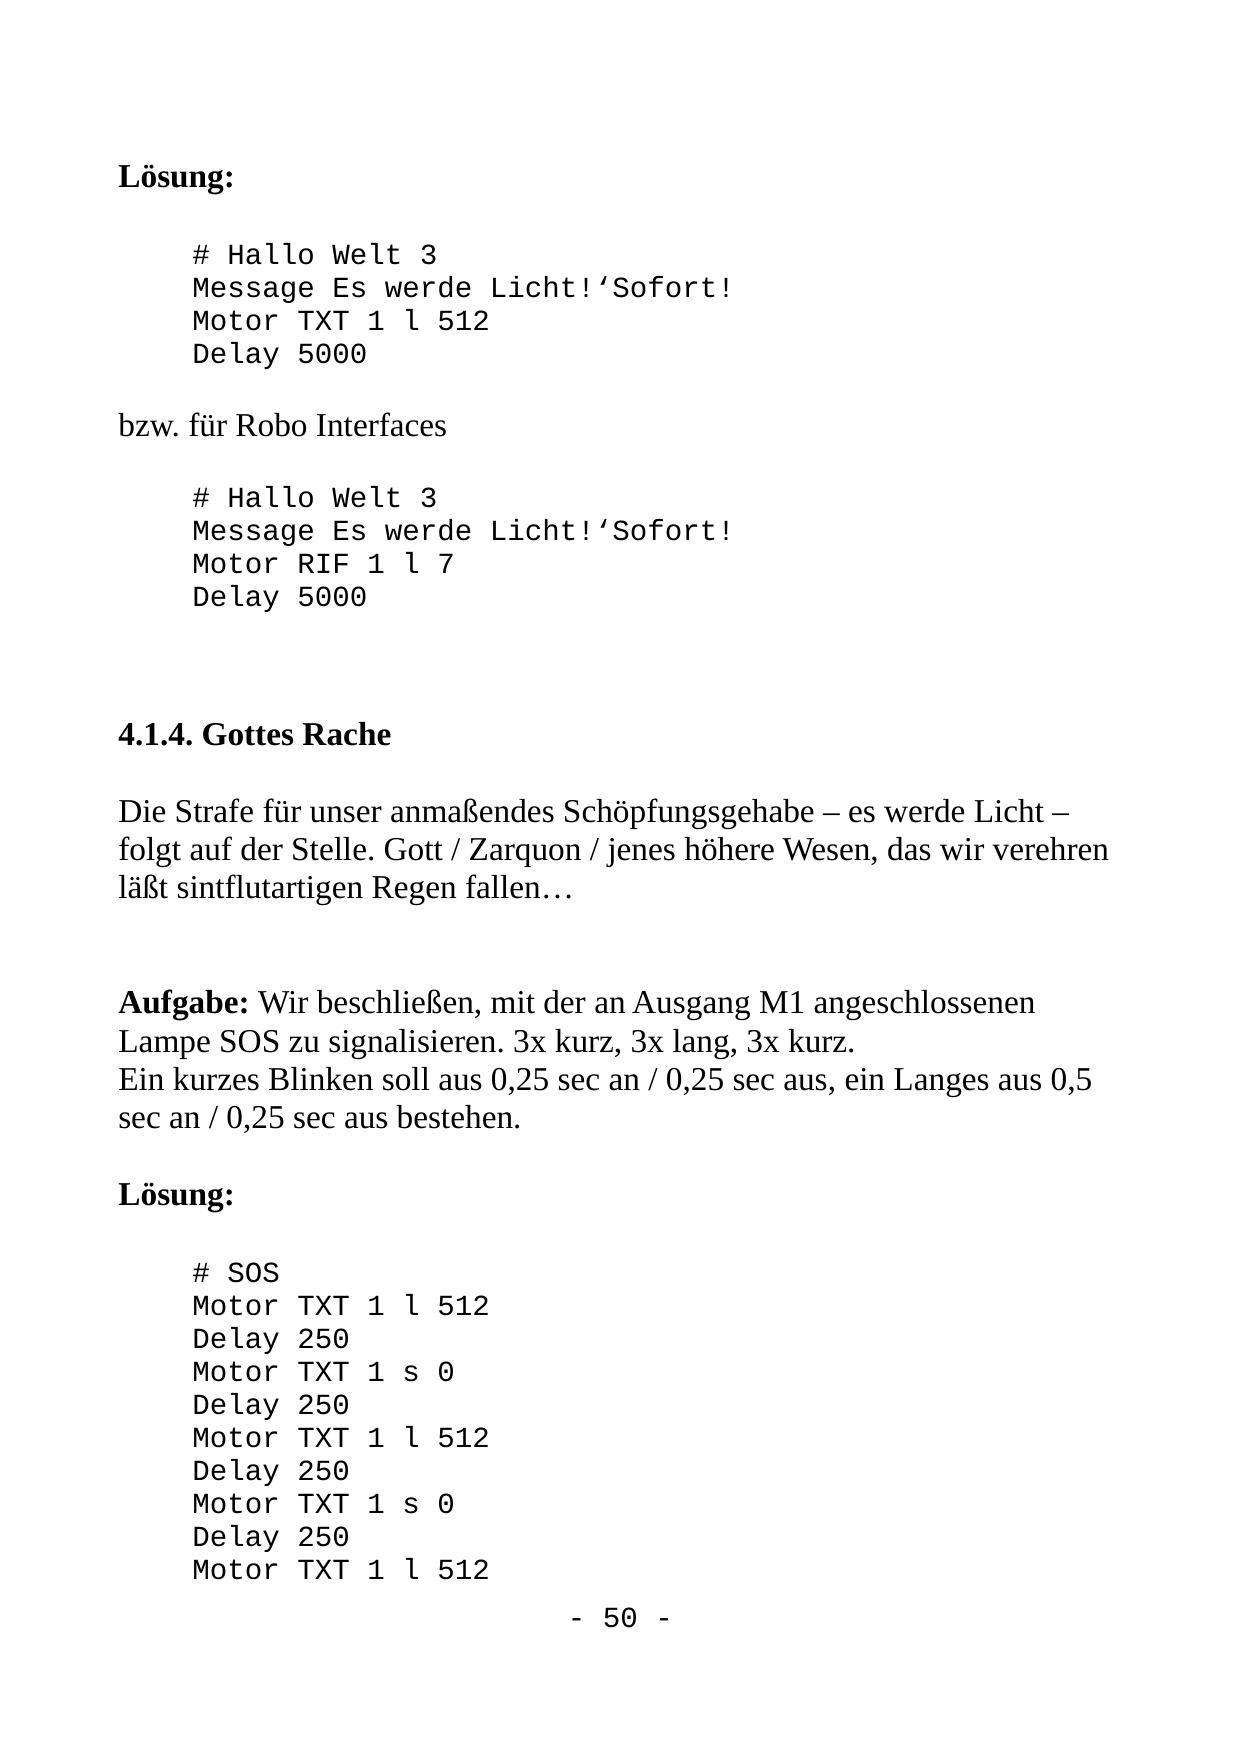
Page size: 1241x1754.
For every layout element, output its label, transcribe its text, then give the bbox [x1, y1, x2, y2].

text Motor TXT 1 s 0 [118, 1489, 1122, 1522]
text Delay 5000 [118, 339, 1122, 372]
text Aufgabe: Wir beschließen, mit der an Ausgang M1 angeschlossenen Lampe SOS zu signalisieren. 3x kurz, 3x lang, 3x kurz. [118, 983, 1122, 1059]
text Message Es werde Licht!‘Sofort! [118, 273, 1122, 306]
text Die Strafe für unser anmaßendes Schöpfungsgehabe – es werde Licht – folgt auf der Stelle. Gott / Zarquon / jenes höhere Wesen, das wir verehren läßt sintflutartigen Regen fallen… [118, 791, 1122, 906]
text Motor TXT 1 l 512 [118, 306, 1122, 339]
text Delay 250 [118, 1390, 1122, 1423]
text Message Es werde Licht!‘Sofort! [118, 516, 1122, 549]
text Lösung: [118, 1174, 1122, 1213]
text 4.1.4. Gottes Rache [118, 714, 1122, 753]
text Delay 250 [118, 1456, 1122, 1489]
text Delay 250 [118, 1522, 1122, 1555]
text Motor TXT 1 l 512 [118, 1291, 1122, 1324]
text Motor RIF 1 l 7 [118, 549, 1122, 582]
text Lösung: [118, 156, 1122, 195]
text Motor TXT 1 s 0 [118, 1357, 1122, 1390]
text Delay 5000 [118, 582, 1122, 615]
text # Hallo Welt 3 [118, 476, 1122, 516]
text Motor TXT 1 l 512 [118, 1423, 1122, 1456]
text Ein kurzes Blinken soll aus 0,25 sec an / 0,25 sec aus, ein Langes aus 0,5 sec an / 0,25 sec aus bestehen. [118, 1059, 1122, 1136]
text # SOS [118, 1251, 1122, 1291]
text Delay 250 [118, 1324, 1122, 1357]
text # Hallo Welt 3 [118, 233, 1122, 273]
text bzw. für Robo Interfaces [118, 405, 1122, 443]
text Motor TXT 1 l 512 [118, 1555, 1122, 1588]
